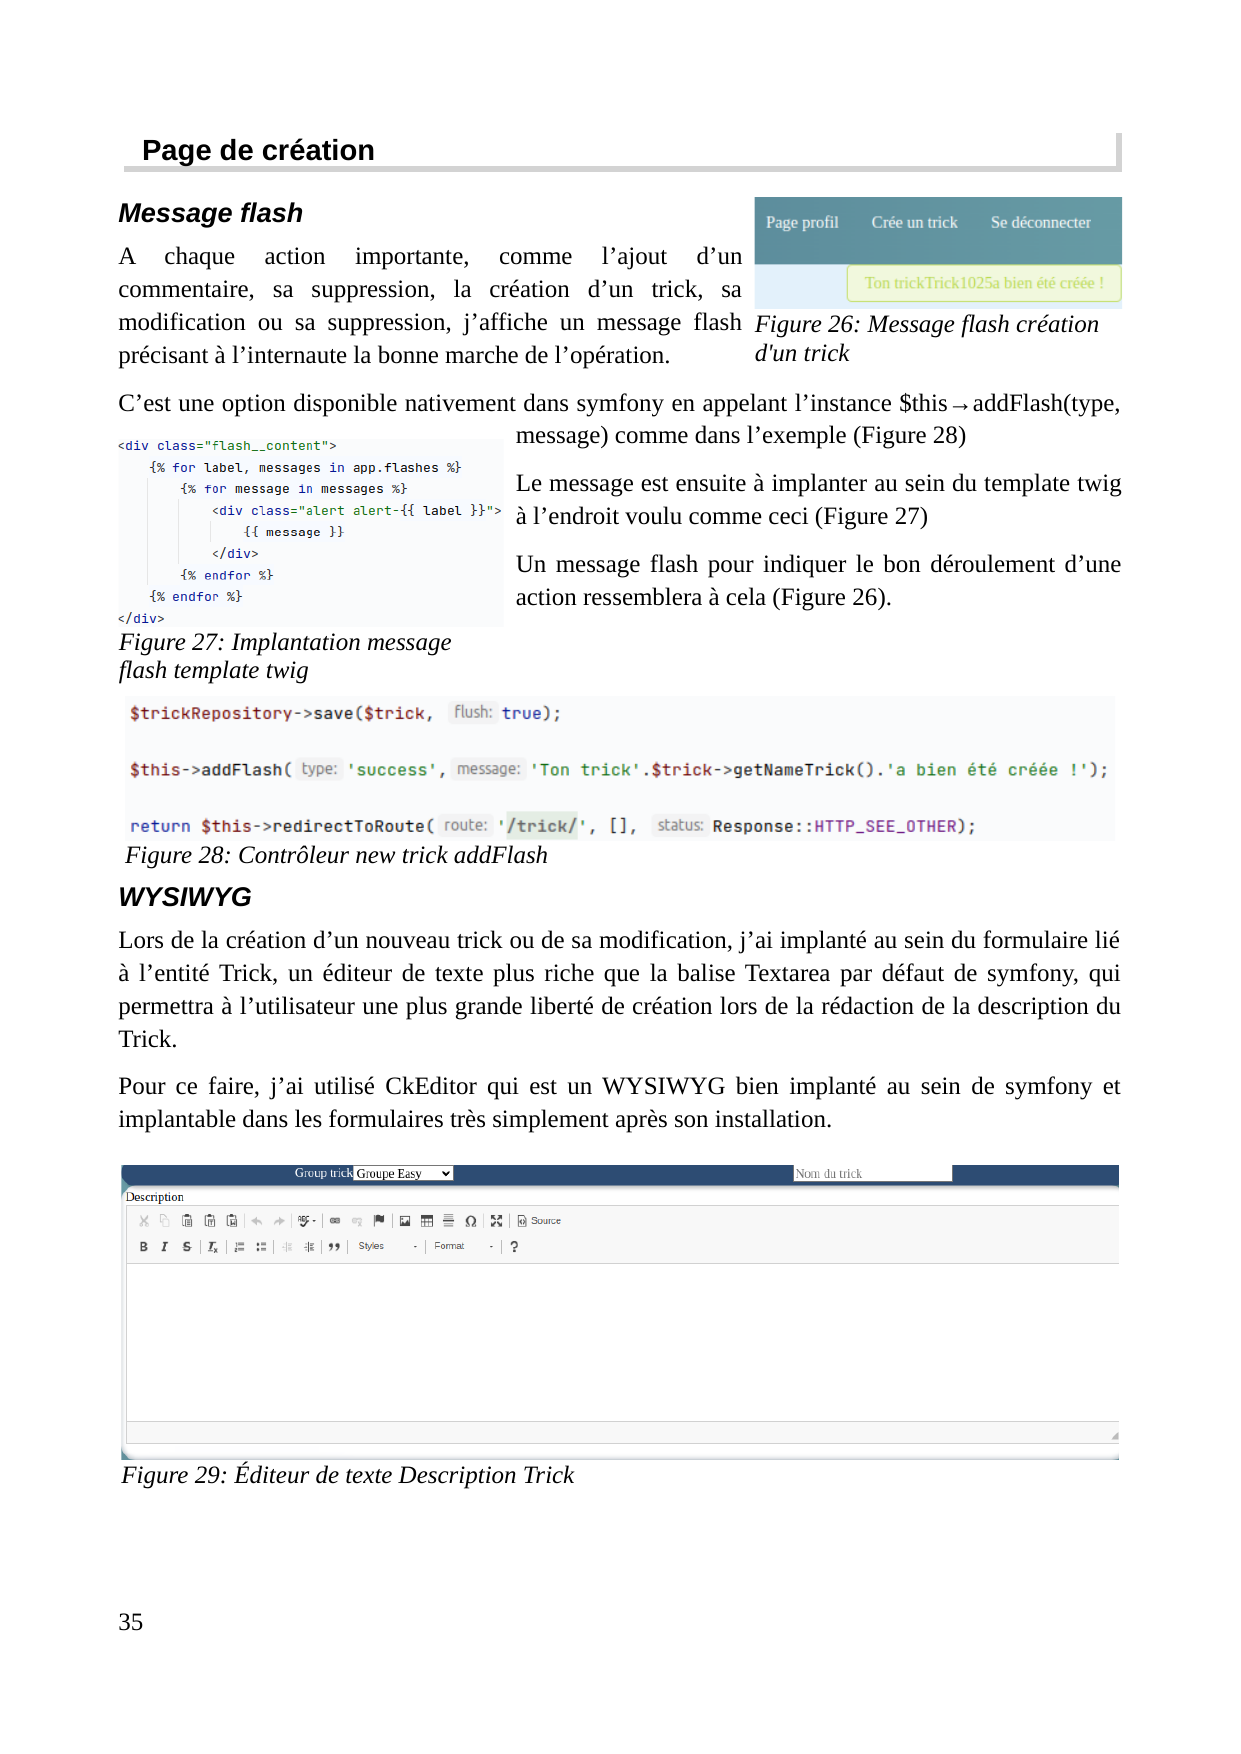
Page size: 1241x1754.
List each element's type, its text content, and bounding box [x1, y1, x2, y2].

text Figure 28: Contrôleur new trick addFlash [125, 841, 1115, 869]
text Lors de la création d’un nouveau trick ou de sa modification, j’ai implanté au sein du formulaire lié à l’entité Trick, un éditeur de texte plus riche que la balise Textarea par défaut de symfony, qui permettra à l’utilisateur une plus grande liberté de création lors de la rédaction de la description du Trick. [118, 925, 1122, 1052]
text Figure 26: Message flash création d'un trick [754, 309, 1122, 367]
picture [754, 197, 1123, 309]
text Pour ce faire, j’ai utilisé CkEditor qui est un WYSIWYG bien implanté au sein de symfony et implantable dans les formulaires très simplement après son installation. [118, 1071, 1122, 1133]
text Un message flash pour indiquer le bon déroulement d’une action ressemblera à cela (Figure 26). [504, 549, 1122, 611]
text A chaque action importante, comme l’ajout d’un commentaire, sa suppression, la création d’un trick, sa modification ou sa suppression, j’affiche un message flash précisant à l’internaute la bonne marche de l’opération. [118, 241, 1122, 369]
picture [125, 696, 1116, 841]
text C’est une option disponible nativement dans symfony en appelant l’instance $this→addFlash(type, message) comme dans l’exemple (Figure 28) [118, 388, 1122, 449]
text Le message est ensuite à implanter au sein du template twig à l’endroit voulu comme ceci (Figure 27) [504, 468, 1122, 530]
text [121, 1488, 1119, 1496]
subtitle Message flash [118, 185, 1122, 228]
text Figure 29: Éditeur de texte Description Trick [121, 1460, 1119, 1488]
text Figure 27: Implantation message flash template twig [118, 627, 504, 684]
picture [121, 1165, 1119, 1460]
subtitle WYSIWYG [118, 642, 1122, 912]
picture [118, 439, 504, 627]
subtitle Page de création [118, 133, 1116, 166]
